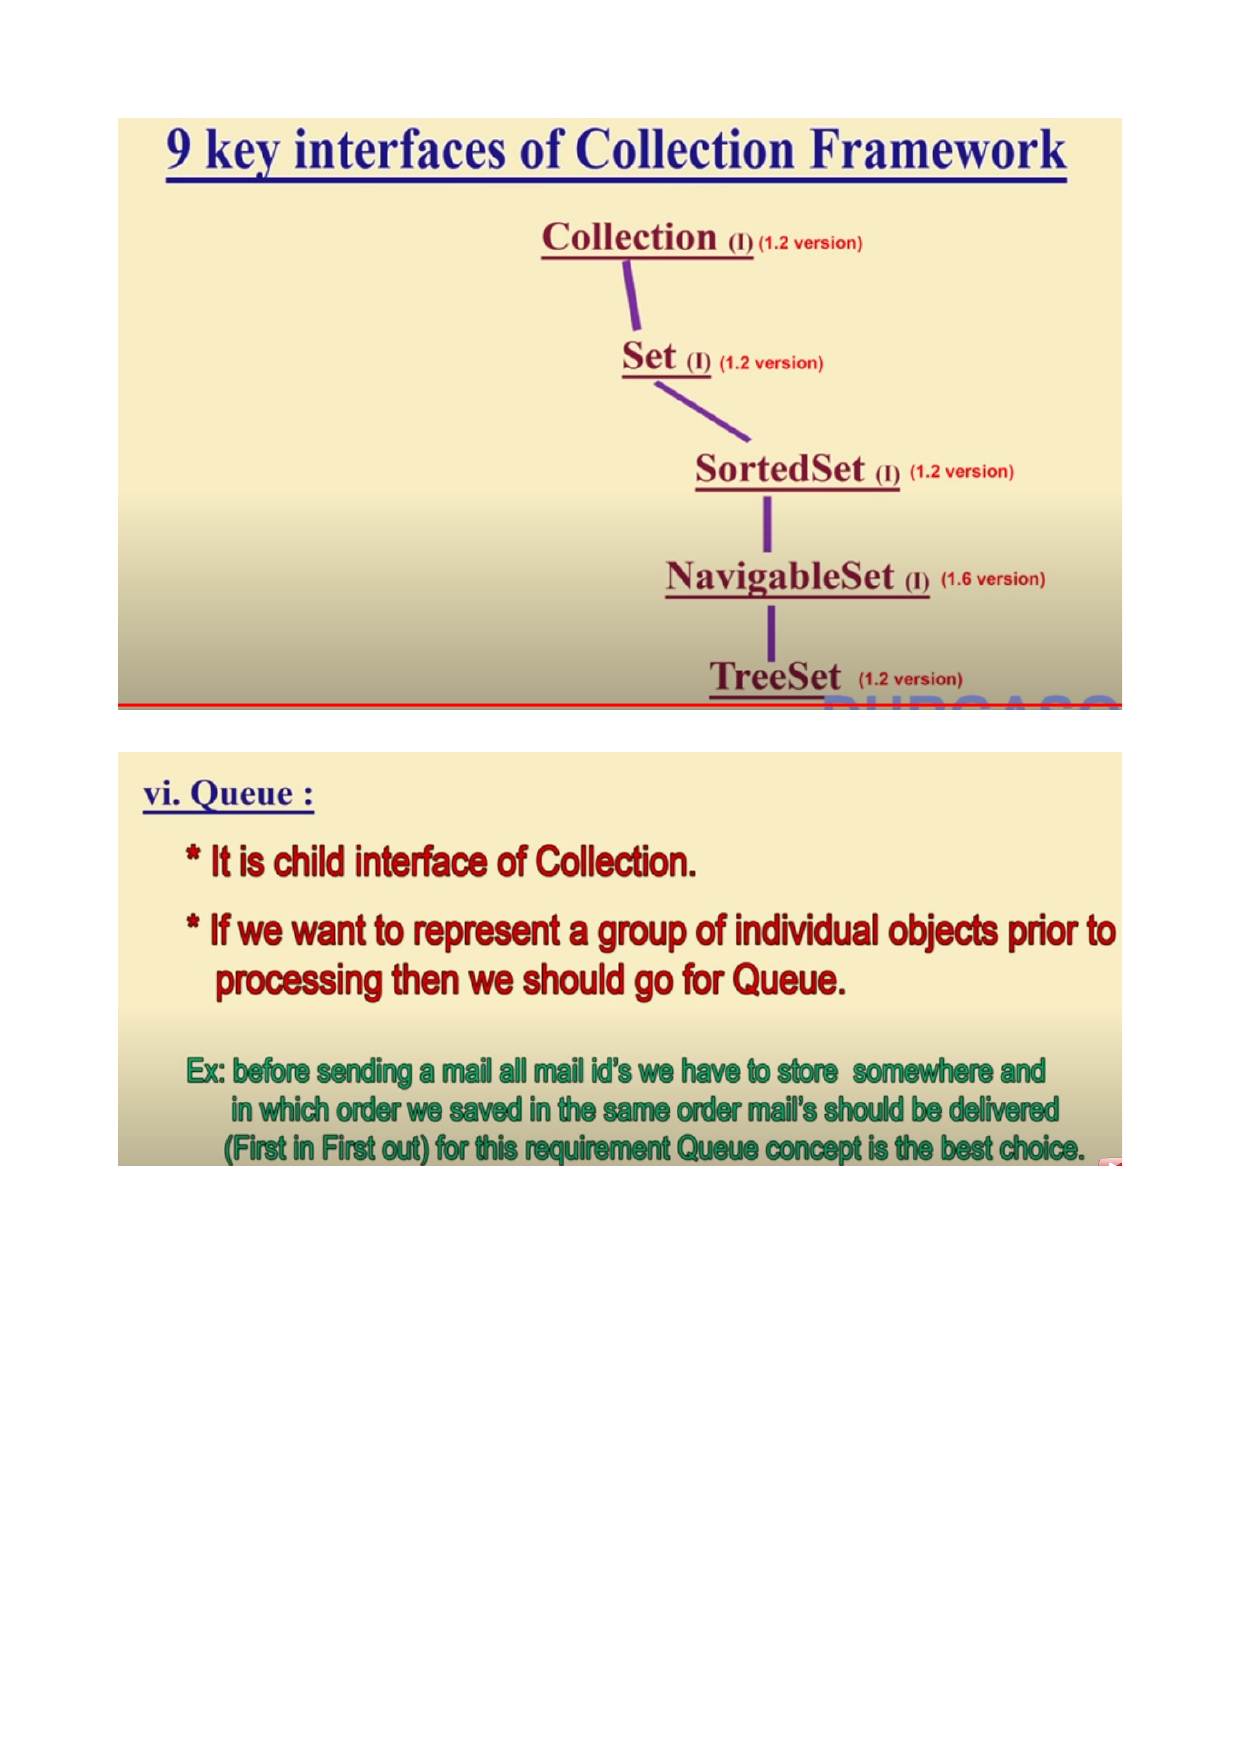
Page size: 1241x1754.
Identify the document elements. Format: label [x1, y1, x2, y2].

picture [118, 752, 1123, 1166]
picture [118, 118, 1123, 710]
